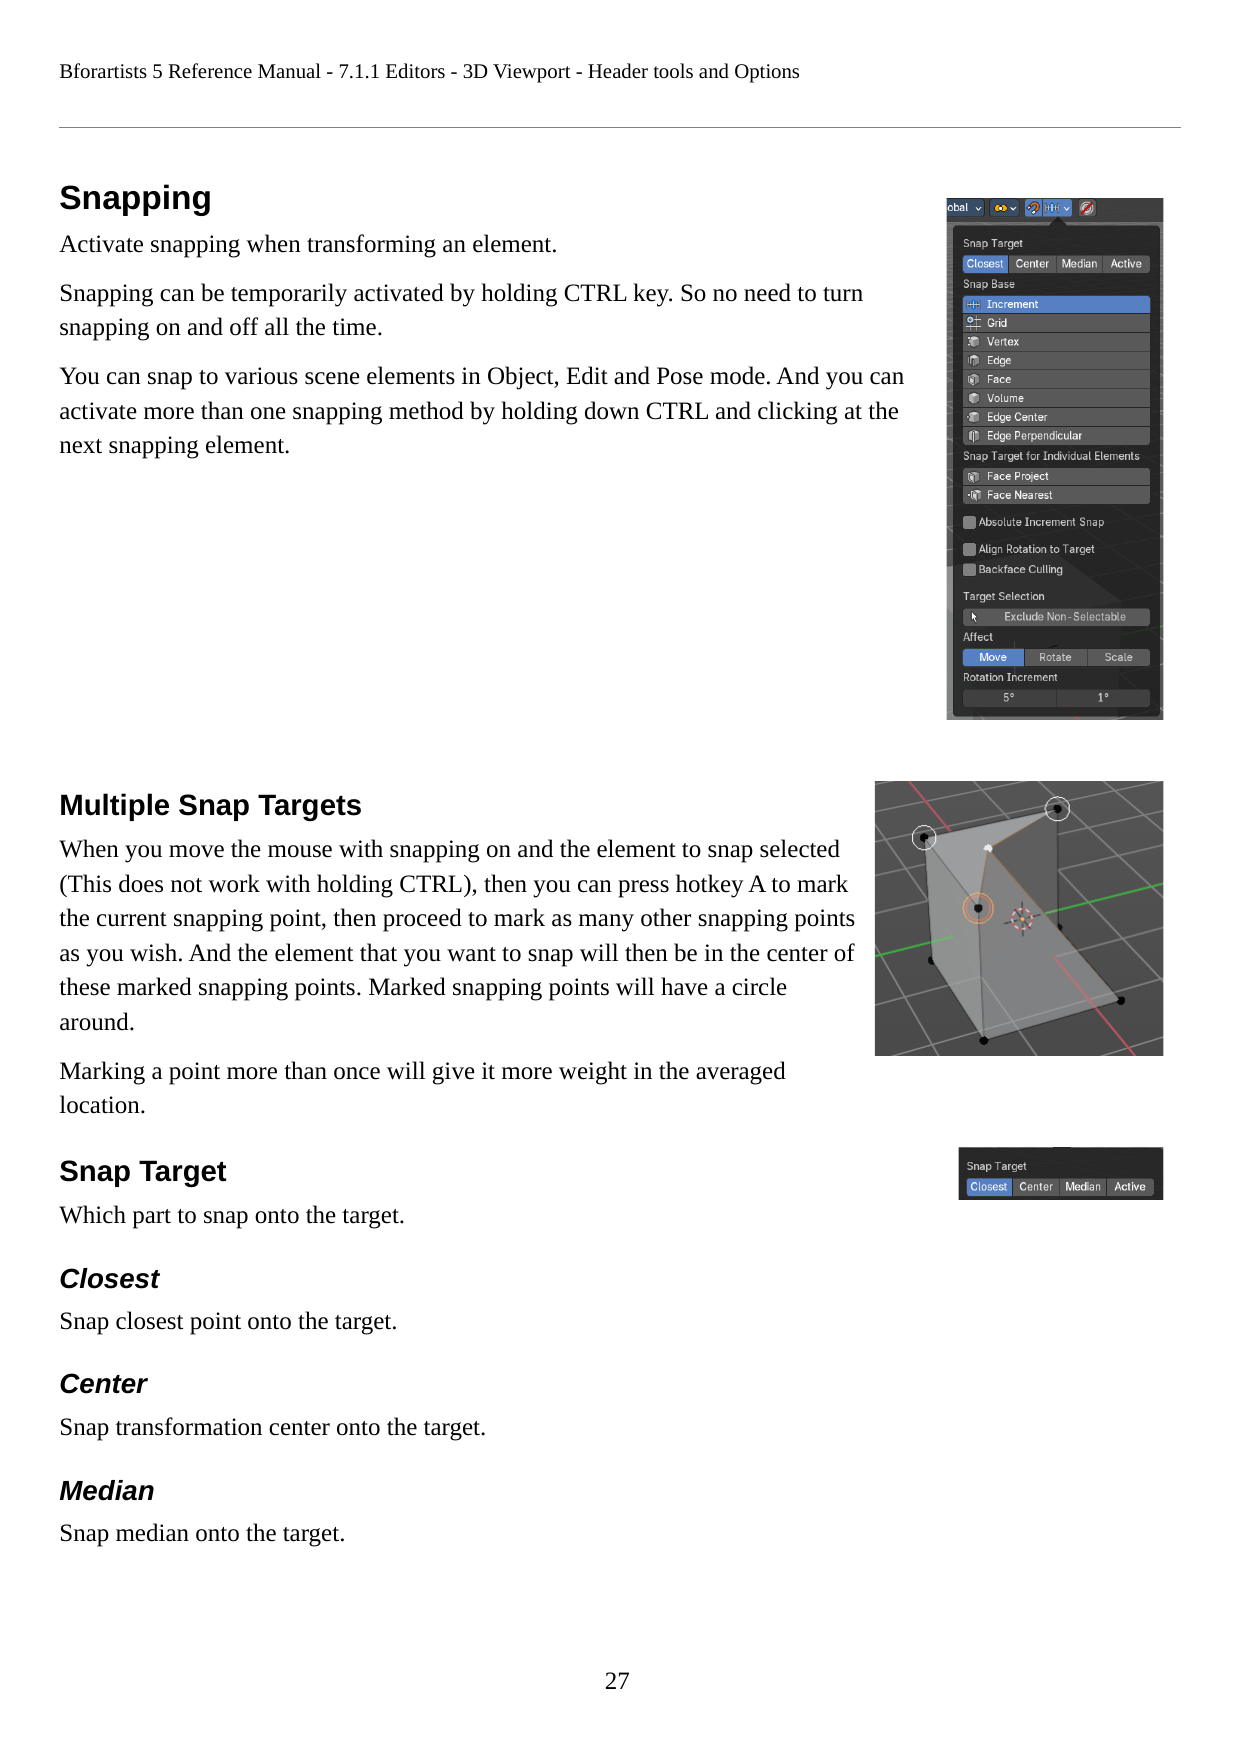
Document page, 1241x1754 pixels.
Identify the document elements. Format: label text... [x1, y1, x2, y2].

text Marking a point more than once will give it more weight in the averaged location. [59, 1056, 1181, 1119]
subtitle Median [59, 1474, 1181, 1506]
picture [874, 781, 1164, 1056]
text Snap median onto the target. [59, 1518, 1181, 1547]
text Snapping can be temporarily activated by holding CTRL key. So no need to turn snapping on and off all the time. [59, 278, 946, 341]
subtitle Closest [59, 1262, 1181, 1294]
text Snap closest point onto the target. [59, 1306, 1181, 1335]
text When you move the mouse with snapping on and the element to snap selected (This does not work with holding CTRL), then you can press hotkey A to mark the current snapping point, then proceed to mark as many other snapping points as you wish. And the element that you want to snap will then be in the center of these marked snapping points. Marked snapping points will have a circle around. [59, 834, 874, 1036]
text Snap transformation center onto the target. [59, 1412, 1181, 1441]
picture [958, 1147, 1164, 1200]
subtitle Multiple Snap Targets [59, 788, 874, 822]
text You can snap to various scene elements in Object, Edit and Pose mode. And you can activate more than one snapping method by holding down CTRL and clicking at the next snapping element. [59, 361, 946, 459]
subtitle Snap Target [59, 1154, 958, 1188]
picture [946, 198, 1164, 720]
text Activate snapping when transforming an element. [59, 229, 946, 257]
text Which part to snap onto the target. [59, 1200, 1181, 1229]
subtitle Center [59, 1368, 1181, 1400]
subtitle [1164, 788, 1181, 822]
subtitle Snapping [59, 178, 1181, 216]
subtitle [1164, 1154, 1181, 1188]
